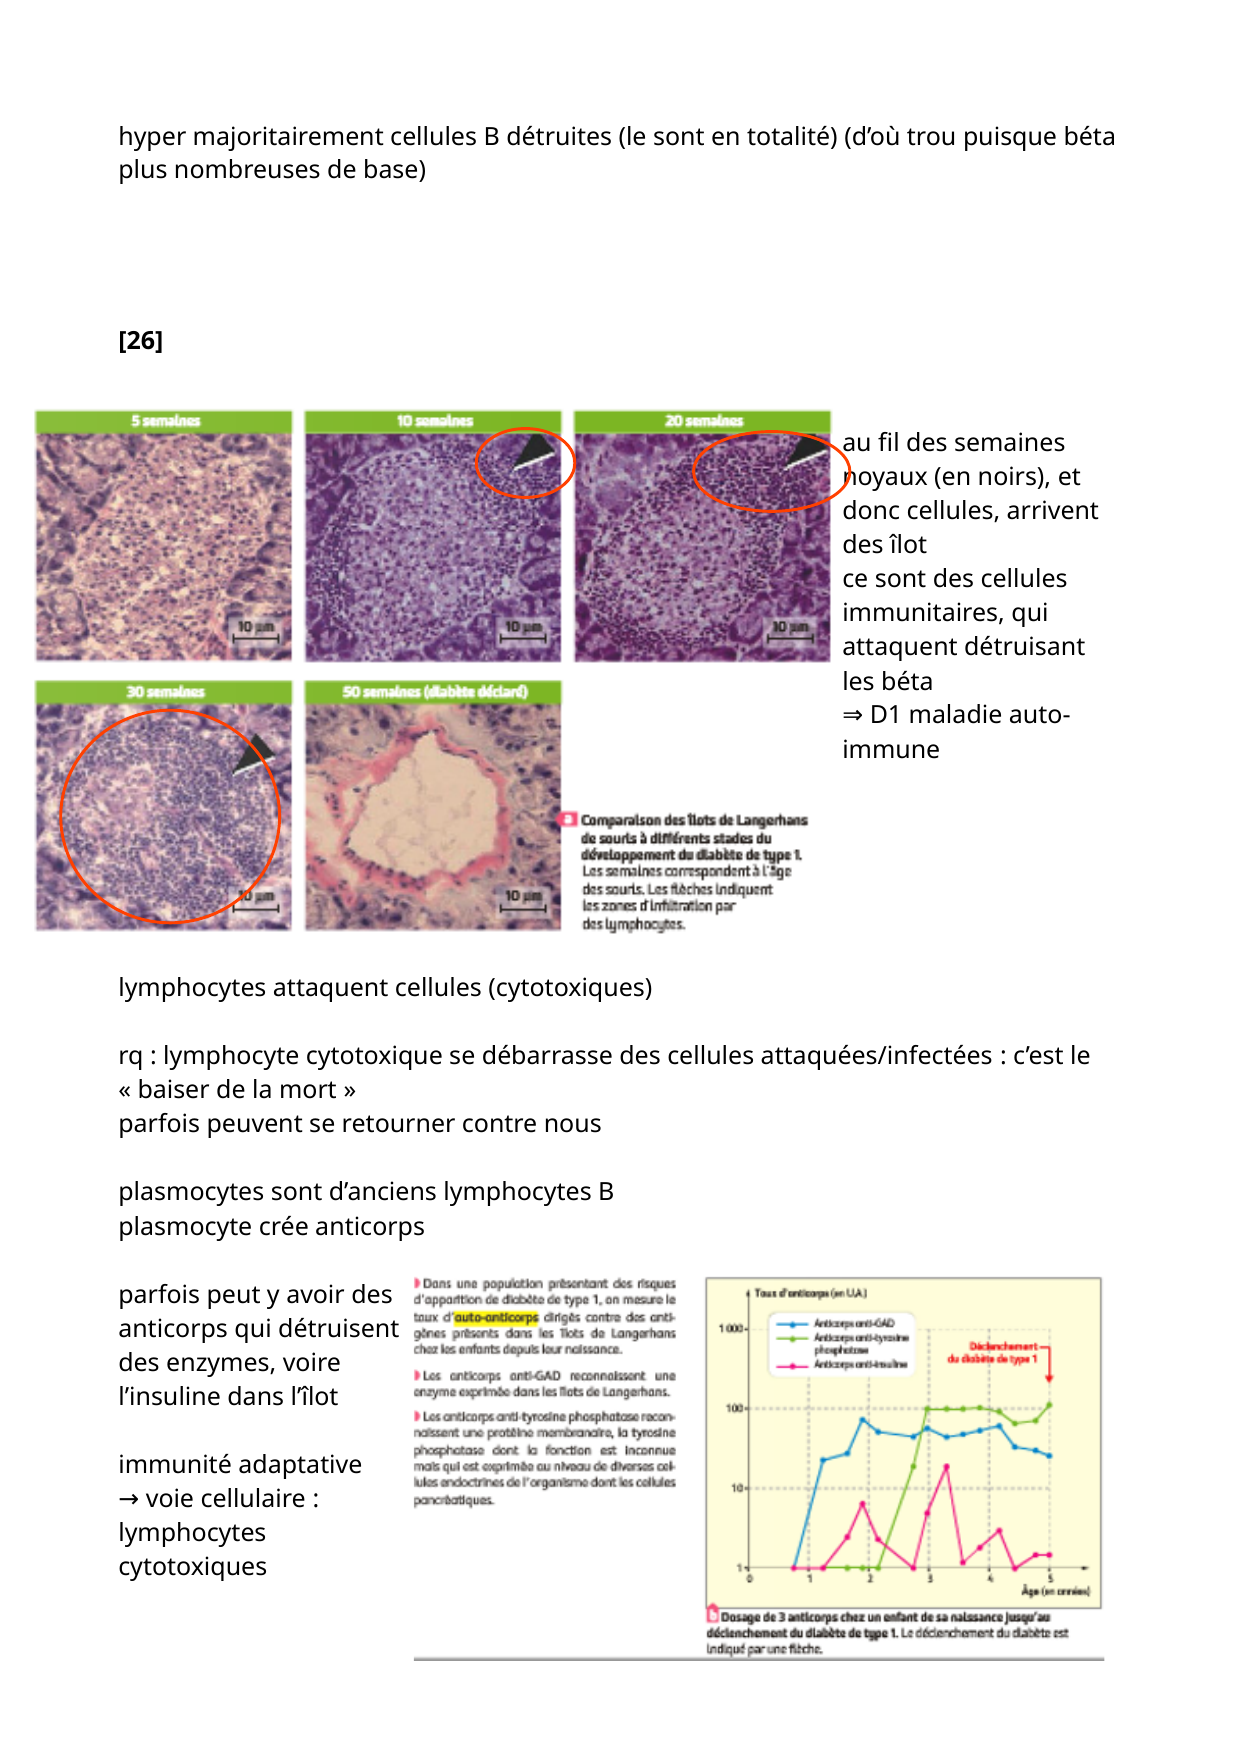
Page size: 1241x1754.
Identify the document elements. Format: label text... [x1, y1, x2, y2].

text au fil des semaines noyaux (en noirs), et donc cellules, arrivent des îlot [843, 425, 1122, 561]
text hyper majoritairement cellules B détruites (le sont en totalité) (d’où trou puisque béta plus nombreuses de base) [118, 118, 1122, 186]
picture [696, 434, 843, 509]
picture [413, 1268, 1105, 1661]
text parfois peuvent se retourner contre nous [118, 1106, 1122, 1140]
text → voie cellulaire : lymphocytes cytotoxiques [118, 1481, 413, 1583]
text ce sont des cellules immunitaires, qui attaquent détruisant les béta [843, 561, 1122, 697]
text parfois peut y avoir des anticorps qui détruisent des enzymes, voire l’insuline dans l’îlot [118, 1276, 413, 1412]
text [1105, 1481, 1122, 1583]
picture [29, 405, 843, 950]
text plasmocytes sont d’anciens lymphocytes B [118, 1174, 1122, 1208]
text [1105, 1447, 1122, 1481]
text immunité adaptative [118, 1447, 413, 1481]
text rq : lymphocyte cytotoxique se débarrasse des cellules attaquées/infectées : c’est le « baiser de la mort » [118, 1038, 1122, 1106]
text [26] [118, 322, 1122, 357]
text [1105, 1276, 1122, 1412]
text lymphocytes attaquent cellules (cytotoxiques) [118, 970, 1122, 1004]
text plasmocyte crée anticorps [118, 1208, 1122, 1242]
text ⇒ D1 maladie auto-immune [843, 697, 1122, 765]
